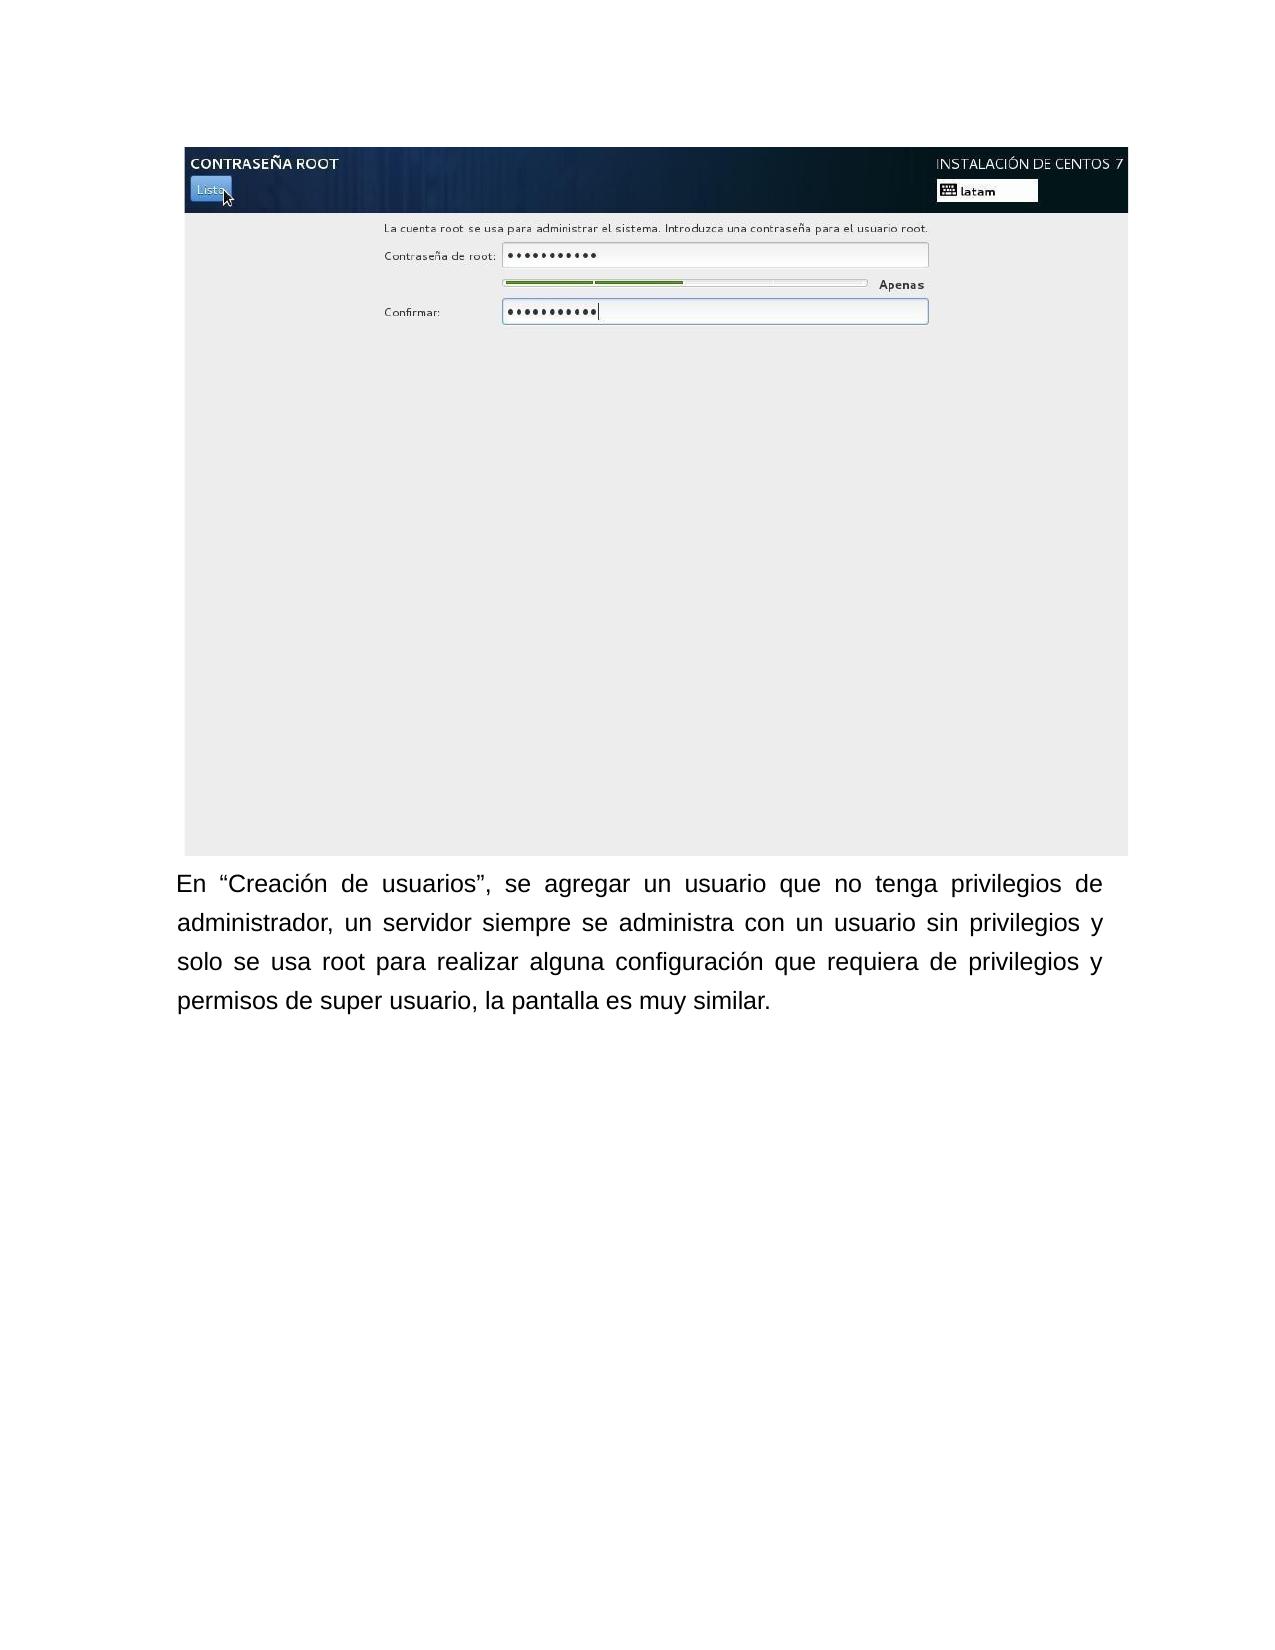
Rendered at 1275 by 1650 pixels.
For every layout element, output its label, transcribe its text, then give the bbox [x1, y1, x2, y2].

text En “Creación de usuarios”, se agregar un usuario que no tenga privilegios de administrador, un servidor siempre se administra con un usuario sin privilegios y solo se usa root para realizar alguna configuración que requiera de privilegios y permisos de super usuario, la pantalla es muy similar. [176, 869, 1105, 1014]
picture [184, 147, 1129, 856]
